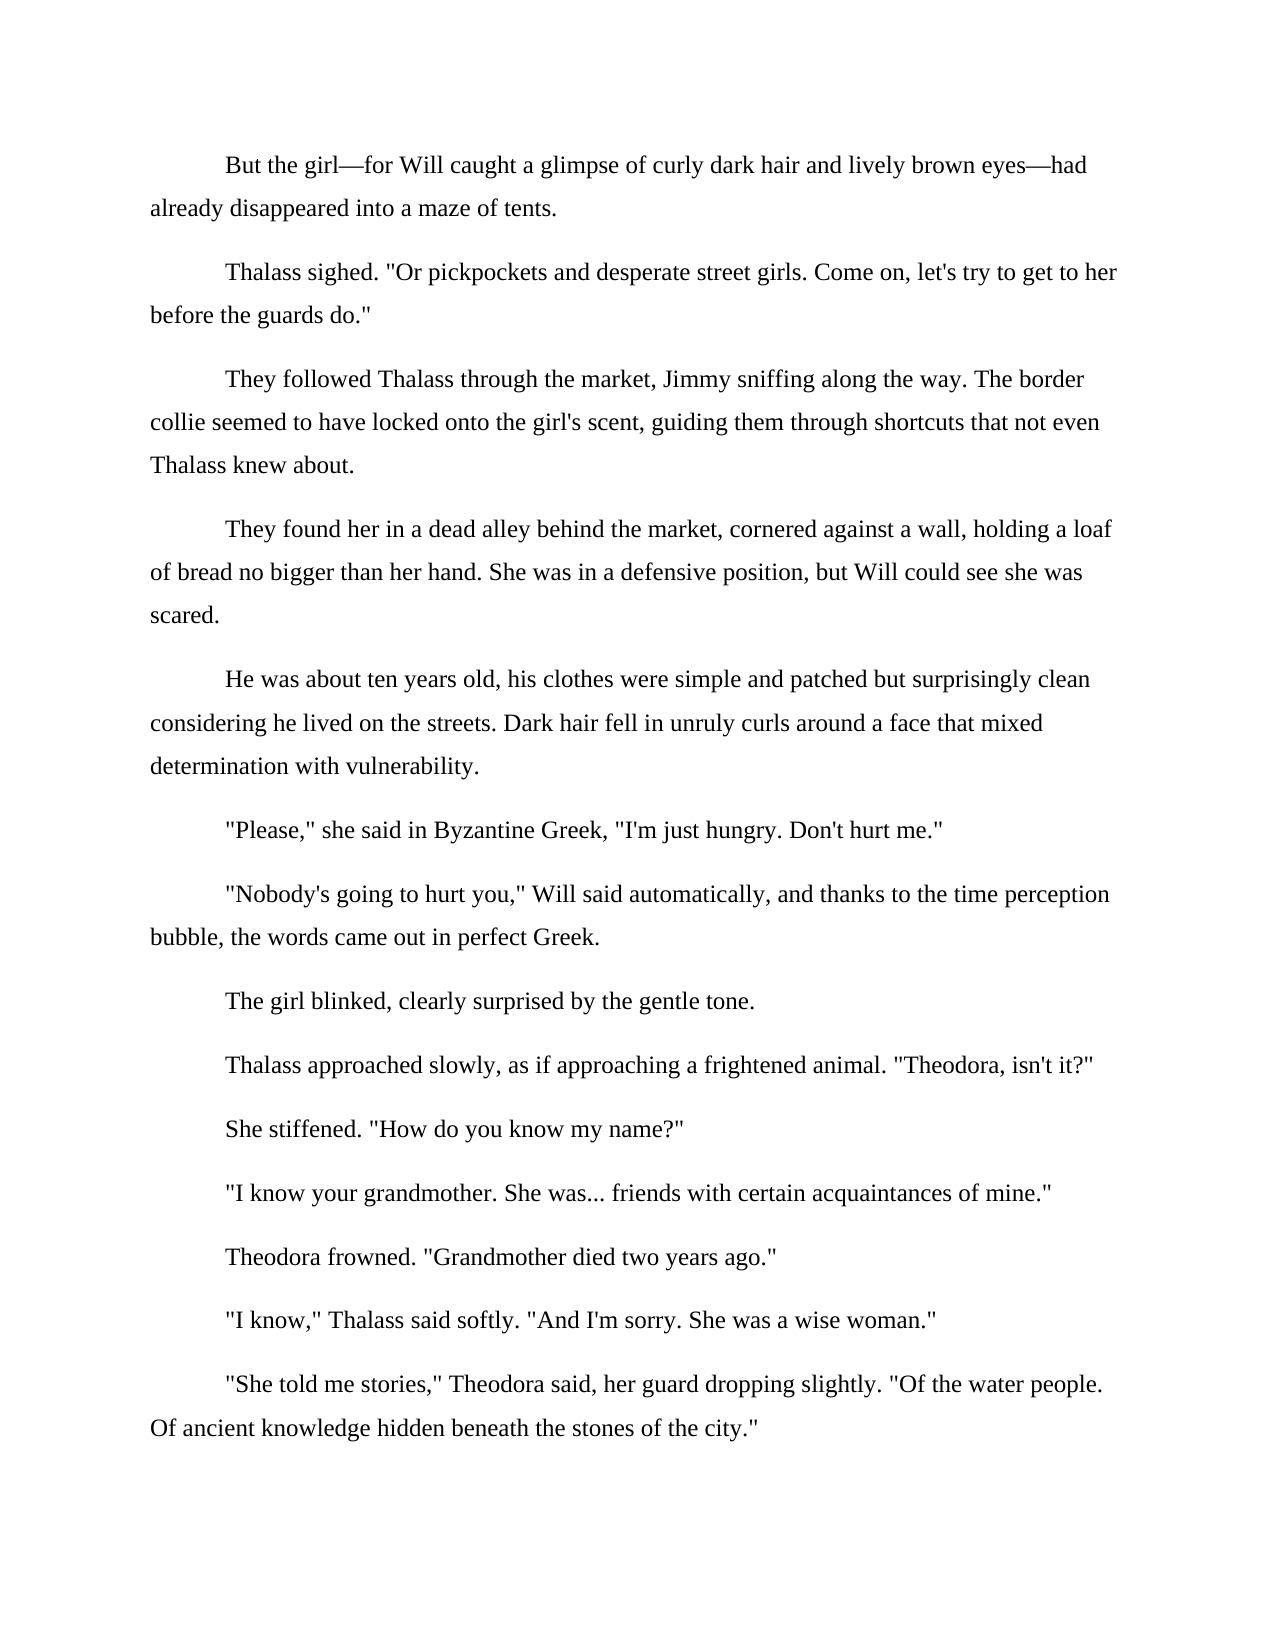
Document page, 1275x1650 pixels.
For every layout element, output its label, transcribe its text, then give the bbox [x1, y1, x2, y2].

text Thalass sighed. "Or pickpockets and desperate street girls. Come on, let's try to get to her before the guards do." [150, 257, 1125, 329]
text Theodora frowned. "Grandmother died two years ago." [150, 1242, 1125, 1270]
text She stiffened. "How do you know my name?" [150, 1114, 1125, 1142]
text "I know your grandmother. She was... friends with certain acquaintances of mine." [150, 1178, 1125, 1206]
text Thalass approached slowly, as if approaching a frightened animal. "Theodora, isn't it?" [150, 1050, 1125, 1078]
text They found her in a dead alley behind the market, cornered against a wall, holding a loaf of bread no bigger than her hand. She was in a defensive position, but Will could see she was scared. [150, 514, 1125, 629]
text "I know," Thalass said softly. "And I'm sorry. She was a wise woman." [150, 1306, 1125, 1334]
text "She told me stories," Theodora said, her guard dropping slightly. "Of the water people. Of ancient knowledge hidden beneath the stones of the city." [150, 1369, 1125, 1441]
text "Please," she said in Byzantine Greek, "I'm just hungry. Don't hurt me." [150, 815, 1125, 843]
text "Nobody's going to hurt you," Will said automatically, and thanks to the time perception bubble, the words came out in perfect Greek. [150, 879, 1125, 951]
text The girl blinked, clearly surprised by the gentle tone. [150, 986, 1125, 1014]
text But the girl—for Will caught a glimpse of curly dark hair and lively brown eyes—had already disappeared into a maze of tents. [150, 150, 1125, 222]
text He was about ten years old, his clothes were simple and patched but surprisingly clean considering he lived on the streets. Dark hair fell in unruly curls around a face that mixed determination with vulnerability. [150, 664, 1125, 779]
text They followed Thalass through the market, Jimmy sniffing along the way. The border collie seemed to have locked onto the girl's scent, guiding them through shortcuts that not even Thalass knew about. [150, 364, 1125, 479]
